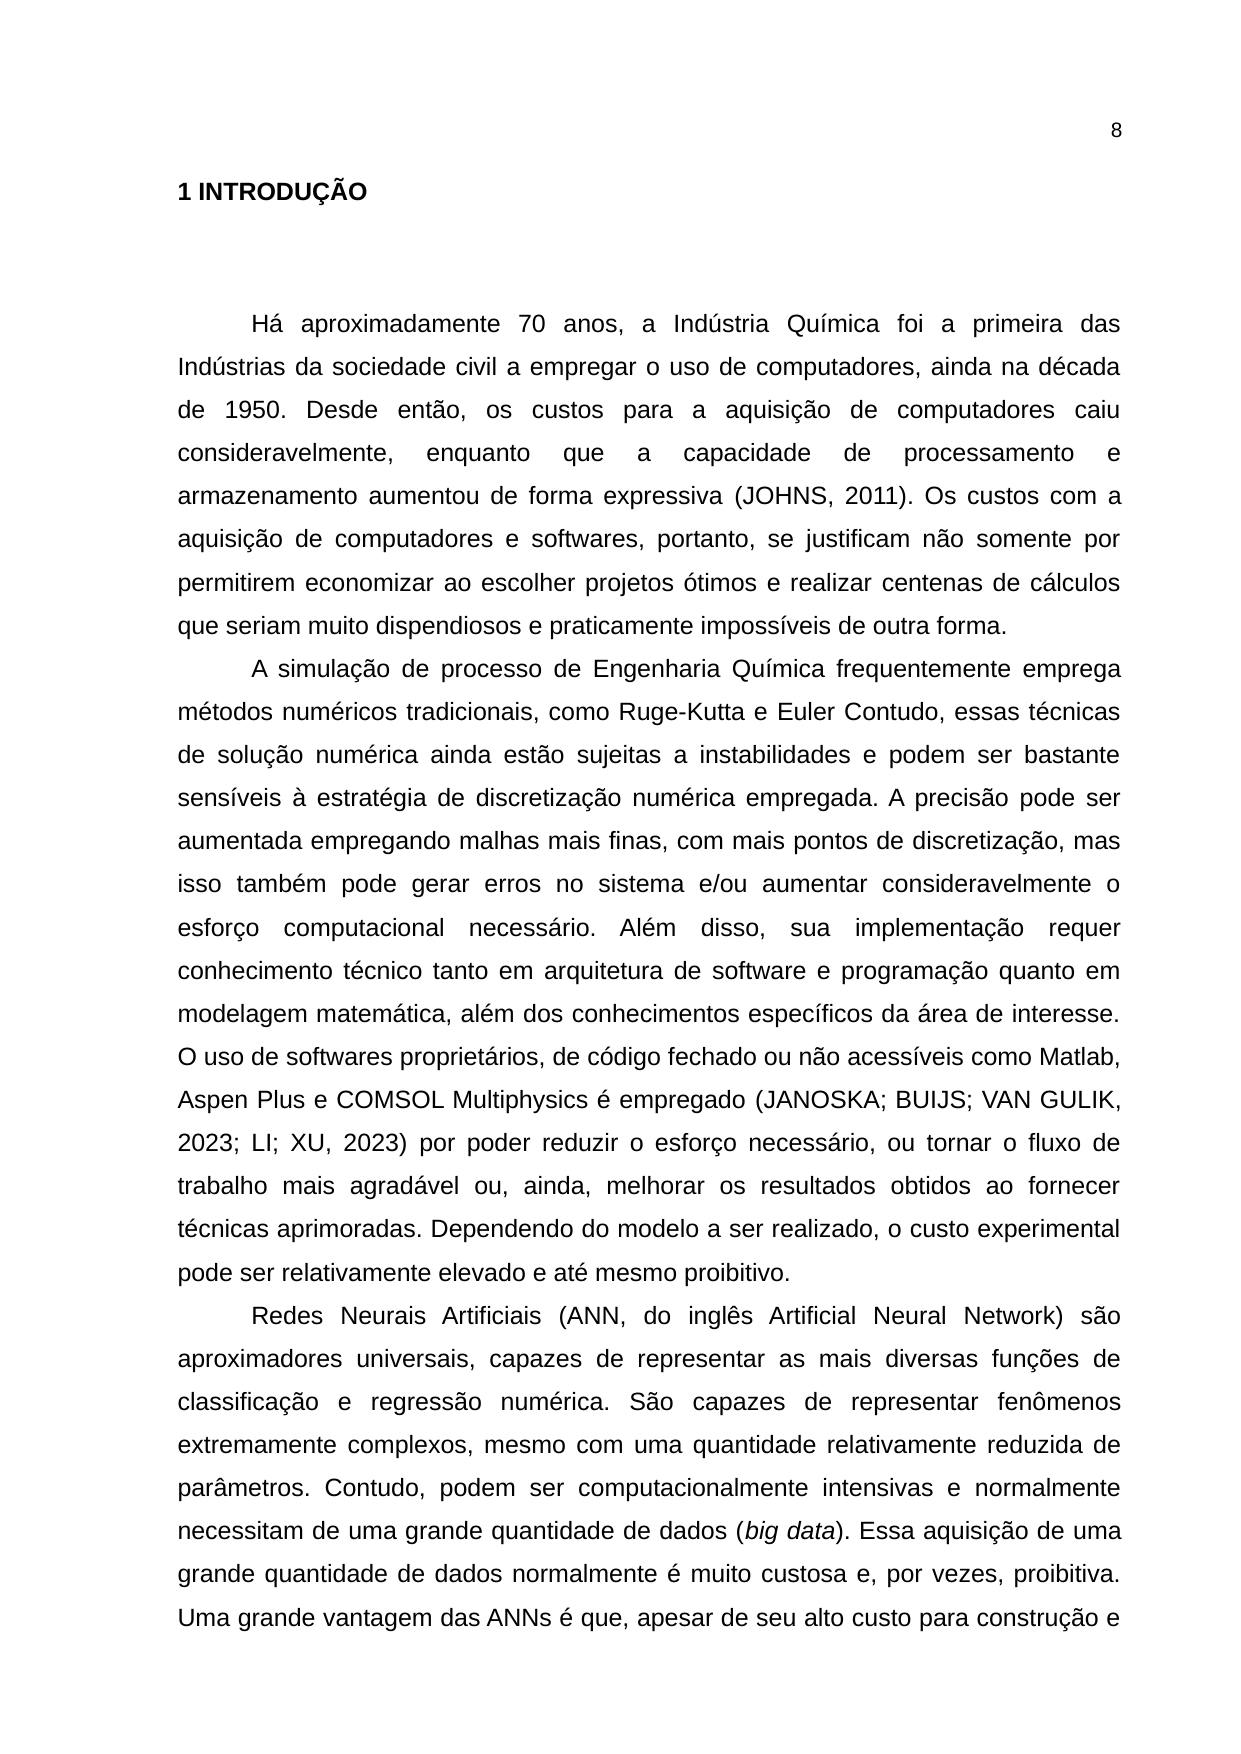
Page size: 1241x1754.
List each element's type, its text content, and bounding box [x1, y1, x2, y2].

text A simulação de processo de Engenharia Química frequentemente emprega métodos numéricos tradicionais, como Ruge-Kutta e Euler Contudo, essas técnicas de solução numérica ainda estão sujeitas a instabilidades e podem ser bastante sensíveis à estratégia de discretização numérica empregada. A precisão pode ser aumentada empregando malhas mais finas, com mais pontos de discretização, mas isso também pode gerar erros no sistema e/ou aumentar consideravelmente o esforço computacional necessário. Além disso, sua implementação requer conhecimento técnico tanto em arquitetura de software e programação quanto em modelagem matemática, além dos conhecimentos específicos da área de interesse. O uso de softwares proprietários, de código fechado ou não acessíveis como Matlab, Aspen Plus e COMSOL Multiphysics é empregado (JANOSKA; BUIJS; VAN GULIK, 2023; LI; XU, 2023) por poder reduzir o esforço necessário, ou tornar o fluxo de trabalho mais agradável ou, ainda, melhorar os resultados obtidos ao fornecer técnicas aprimoradas. Dependendo do modelo a ser realizado, o custo experimental pode ser relativamente elevado e até mesmo proibitivo. [177, 654, 1122, 1286]
text Redes Neurais Artificiais (ANN, do inglês Artificial Neural Network) são aproximadores universais, capazes de representar as mais diversas funções de classificação e regressão numérica. São capazes de representar fenômenos extremamente complexos, mesmo com uma quantidade relativamente reduzida de parâmetros. Contudo, podem ser computacionalmente intensivas e normalmente necessitam de uma grande quantidade de dados (big data). Essa aquisição de uma grande quantidade de dados normalmente é muito custosa e, por vezes, proibitiva. Uma grande vantagem das ANNs é que, apesar de seu alto custo para construção e [177, 1301, 1122, 1631]
subtitle Introdução [177, 177, 1122, 206]
text Há aproximadamente 70 anos, a Indústria Química foi a primeira das Indústrias da sociedade civil a empregar o uso de computadores, ainda na década de 1950. Desde então, os custos para a aquisição de computadores caiu consideravelmente, enquanto que a capacidade de processamento e armazenamento aumentou de forma expressiva (JOHNS, 2011). Os custos com a aquisição de computadores e softwares, portanto, se justificam não somente por permitirem economizar ao escolher projetos ótimos e realizar centenas de cálculos que seriam muito dispendiosos e praticamente impossíveis de outra forma. [177, 309, 1122, 639]
